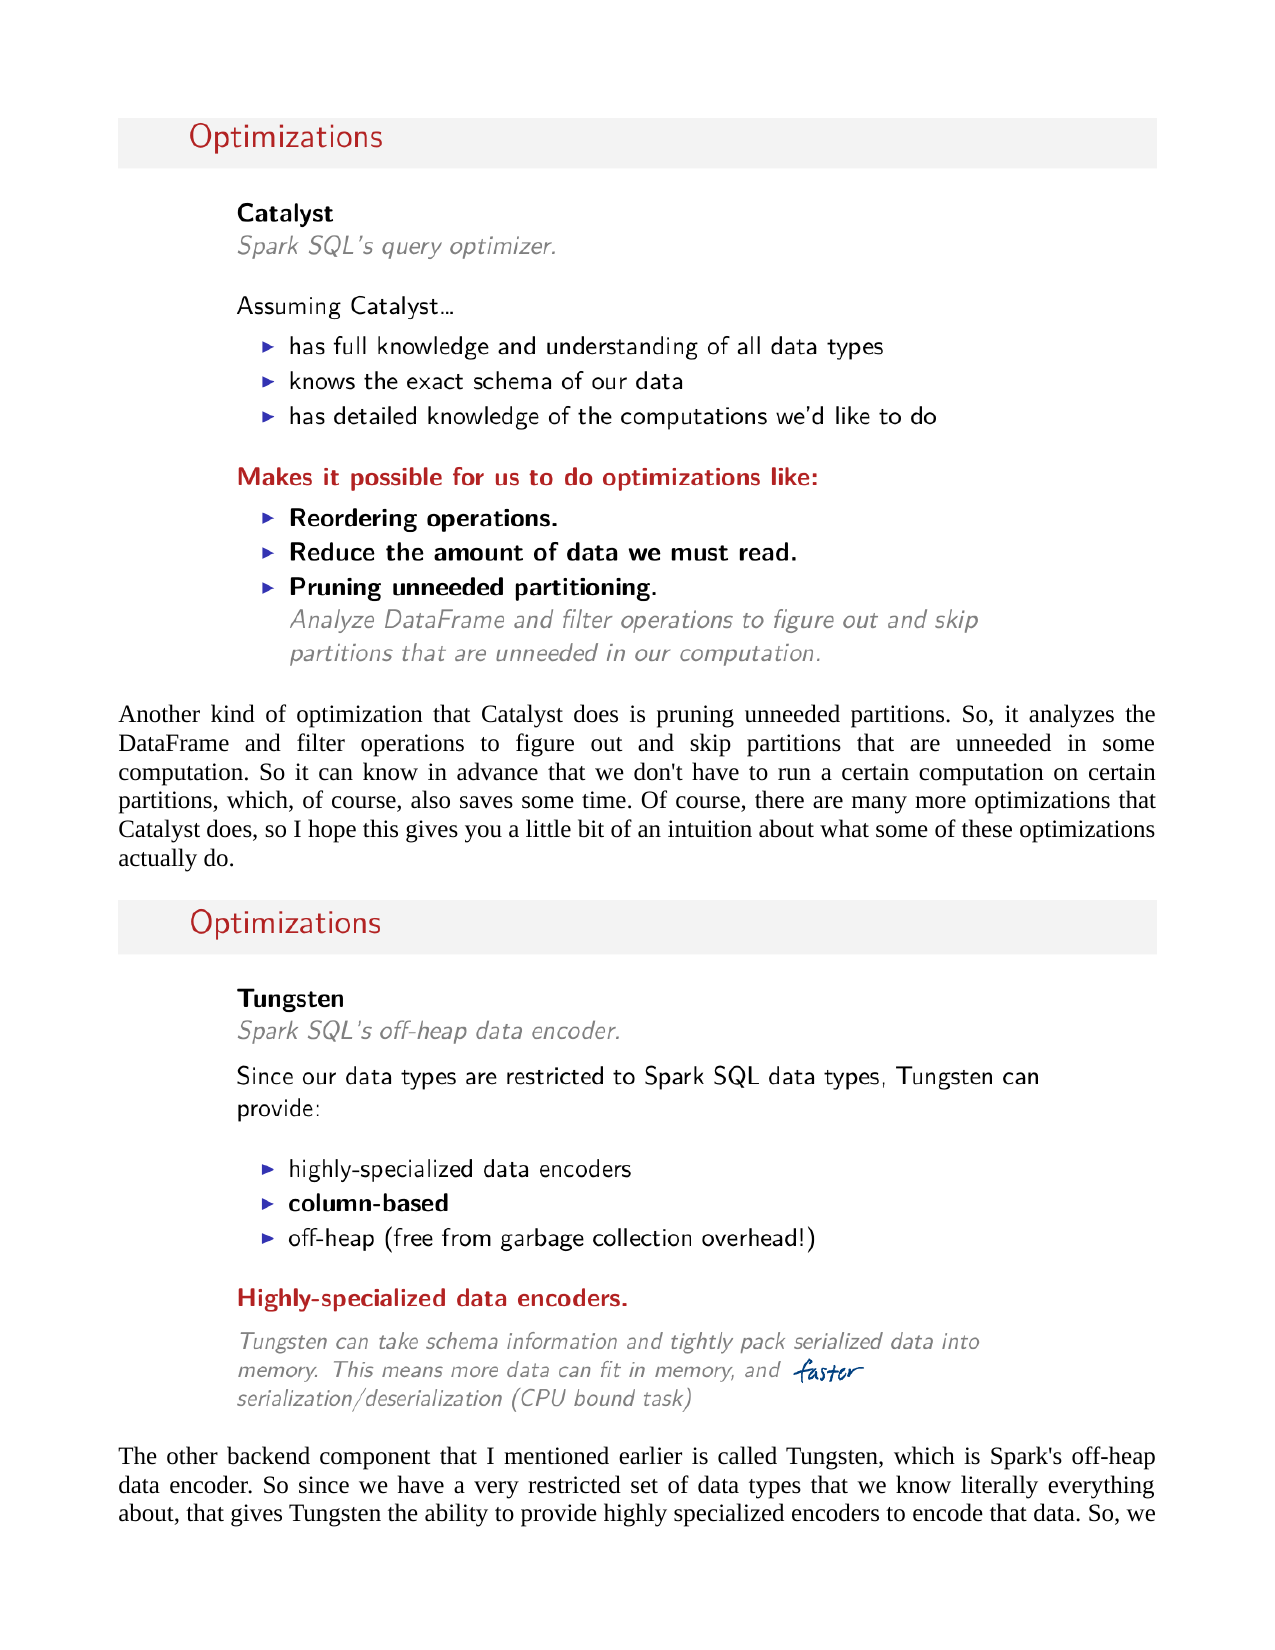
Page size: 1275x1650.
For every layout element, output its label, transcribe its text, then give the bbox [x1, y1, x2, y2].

picture [118, 900, 1157, 1413]
text Another kind of optimization that Catalyst does is pruning unneeded partitions. So, it analyzes the DataFrame and filter operations to figure out and skip partitions that are unneeded in some computation. So it can know in advance that we don't have to run a certain computation on certain partitions, which, of course, also saves some time. Of course, there are many more optimizations that Catalyst does, so I hope this gives you a little bit of an intuition about what some of these optimizations actually do. [118, 699, 1157, 872]
text The other backend component that I mentioned earlier is called Tungsten, which is Spark's off-heap data encoder. So since we have a very restricted set of data types that we know literally everything about, that gives Tungsten the ability to provide highly specialized encoders to encode that data. So, we [118, 1441, 1157, 1527]
picture [118, 118, 1157, 671]
